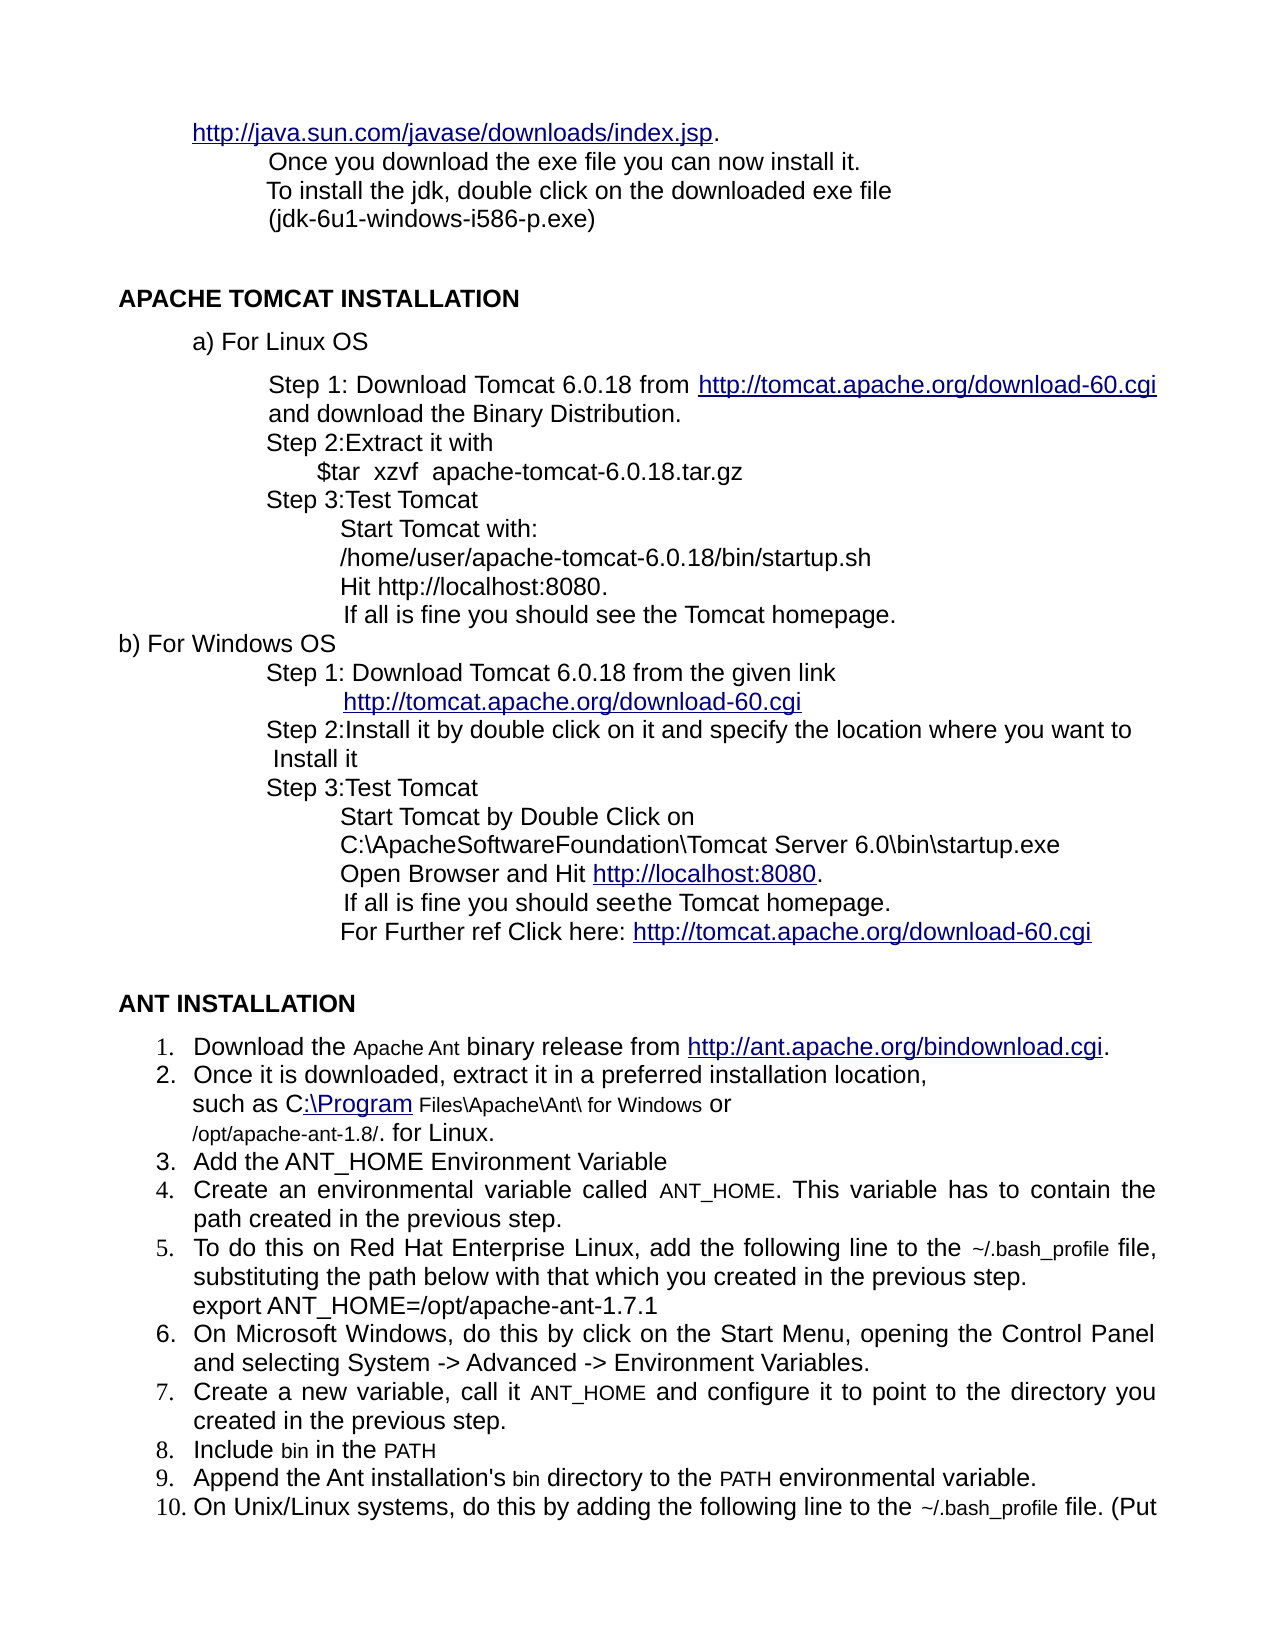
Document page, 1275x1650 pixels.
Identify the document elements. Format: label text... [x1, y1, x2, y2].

text INSTALLATION [118, 233, 1157, 267]
text ANT INSTALLATION [118, 988, 1157, 1017]
text Step 2:Install it by double click on it and specify the location where you want to Install it [118, 715, 1157, 773]
text If all is fine you should see the Tomcat homepage. [268, 888, 1157, 917]
text a) For Linux OS [118, 327, 1157, 356]
text /home/user/apache-tomcat-6.0.18/bin/startup.sh [118, 543, 1157, 572]
text To install the jdk, double click on the downloaded exe file [118, 176, 1157, 204]
text Step 2:Extract it with [118, 428, 1157, 457]
text /opt/apache-ant-1.8/. for Linux. [118, 1118, 1157, 1147]
text Step 1: Download Tomcat 6.0.18 from http://tomcat.apache.org/download-60.cgi and download the Binary Distribution. [268, 370, 1157, 428]
text Start Tomcat with: [118, 514, 1157, 543]
list On Unix/Linux systems, do this by adding the following line to the ~/.bash_profile file. (Put [156, 1492, 1157, 1521]
list On Microsoft Windows, do this by click on the Start Menu, opening the Control Panel and selecting System -> Advanced -> Environment Variables. [156, 1319, 1157, 1377]
list Create a new variable, call it ANT_HOME and configure it to point to the directory you created in the previous step. [156, 1377, 1157, 1434]
list Create an environmental variable called ANT_HOME. This variable has to contain the path created in the previous step. [156, 1176, 1157, 1233]
text Hit http://localhost:8080. [118, 572, 1157, 600]
list Once it is downloaded, extract it in a preferred installation location, [156, 1061, 1157, 1089]
text Open Browser and Hit http://localhost:8080. [118, 859, 1157, 888]
text Once you download the exe file you can now install it. [193, 147, 1157, 176]
text If all is fine you should see the Tomcat homepage. [268, 600, 1157, 629]
text Step 3:Test Tomcat [118, 485, 1157, 514]
list b) For Windows OS [118, 629, 1157, 658]
list To do this on Red Hat Enterprise Linux, add the following line to the ~/.bash_profile file, substituting the path below with that which you created in the previous step. [156, 1233, 1157, 1291]
text $tar xzvf apache-tomcat-6.0.18.tar.gz [118, 457, 1157, 485]
list Add the ANT_HOME Environment Variable [156, 1147, 1157, 1176]
text http://java.sun.com/javase/downloads/index.jsp. [118, 118, 1157, 147]
text C:\ApacheSoftwareFoundation\Tomcat Server 6.0\bin\startup.exe [118, 830, 1157, 859]
text Step 1: Download Tomcat 6.0.18 from the given link [118, 658, 1157, 687]
text For Further ref Click here: http://tomcat.apache.org/download-60.cgi [118, 917, 1157, 945]
list Append the Ant installation's bin directory to the PATH environmental variable. [156, 1463, 1157, 1492]
list Download the Apache Ant binary release from http://ant.apache.org/bindownload.cgi. [156, 1032, 1157, 1061]
text such as C:\Program Files\Apache\Ant\ for Windows or [118, 1089, 1157, 1118]
text http://tomcat.apache.org/download-60.cgi [268, 687, 1157, 715]
text (jdk-6u1-windows-i586-p.exe) [193, 204, 1157, 233]
text APACHE TOMCAT INSTALLATION [118, 284, 1157, 313]
text Step 3:Test Tomcat [118, 773, 1157, 802]
list Include bin in the PATH [156, 1434, 1157, 1463]
text Start Tomcat by Double Click on [118, 802, 1157, 830]
text export ANT_HOME=/opt/apache-ant-1.7.1 [118, 1291, 1157, 1319]
